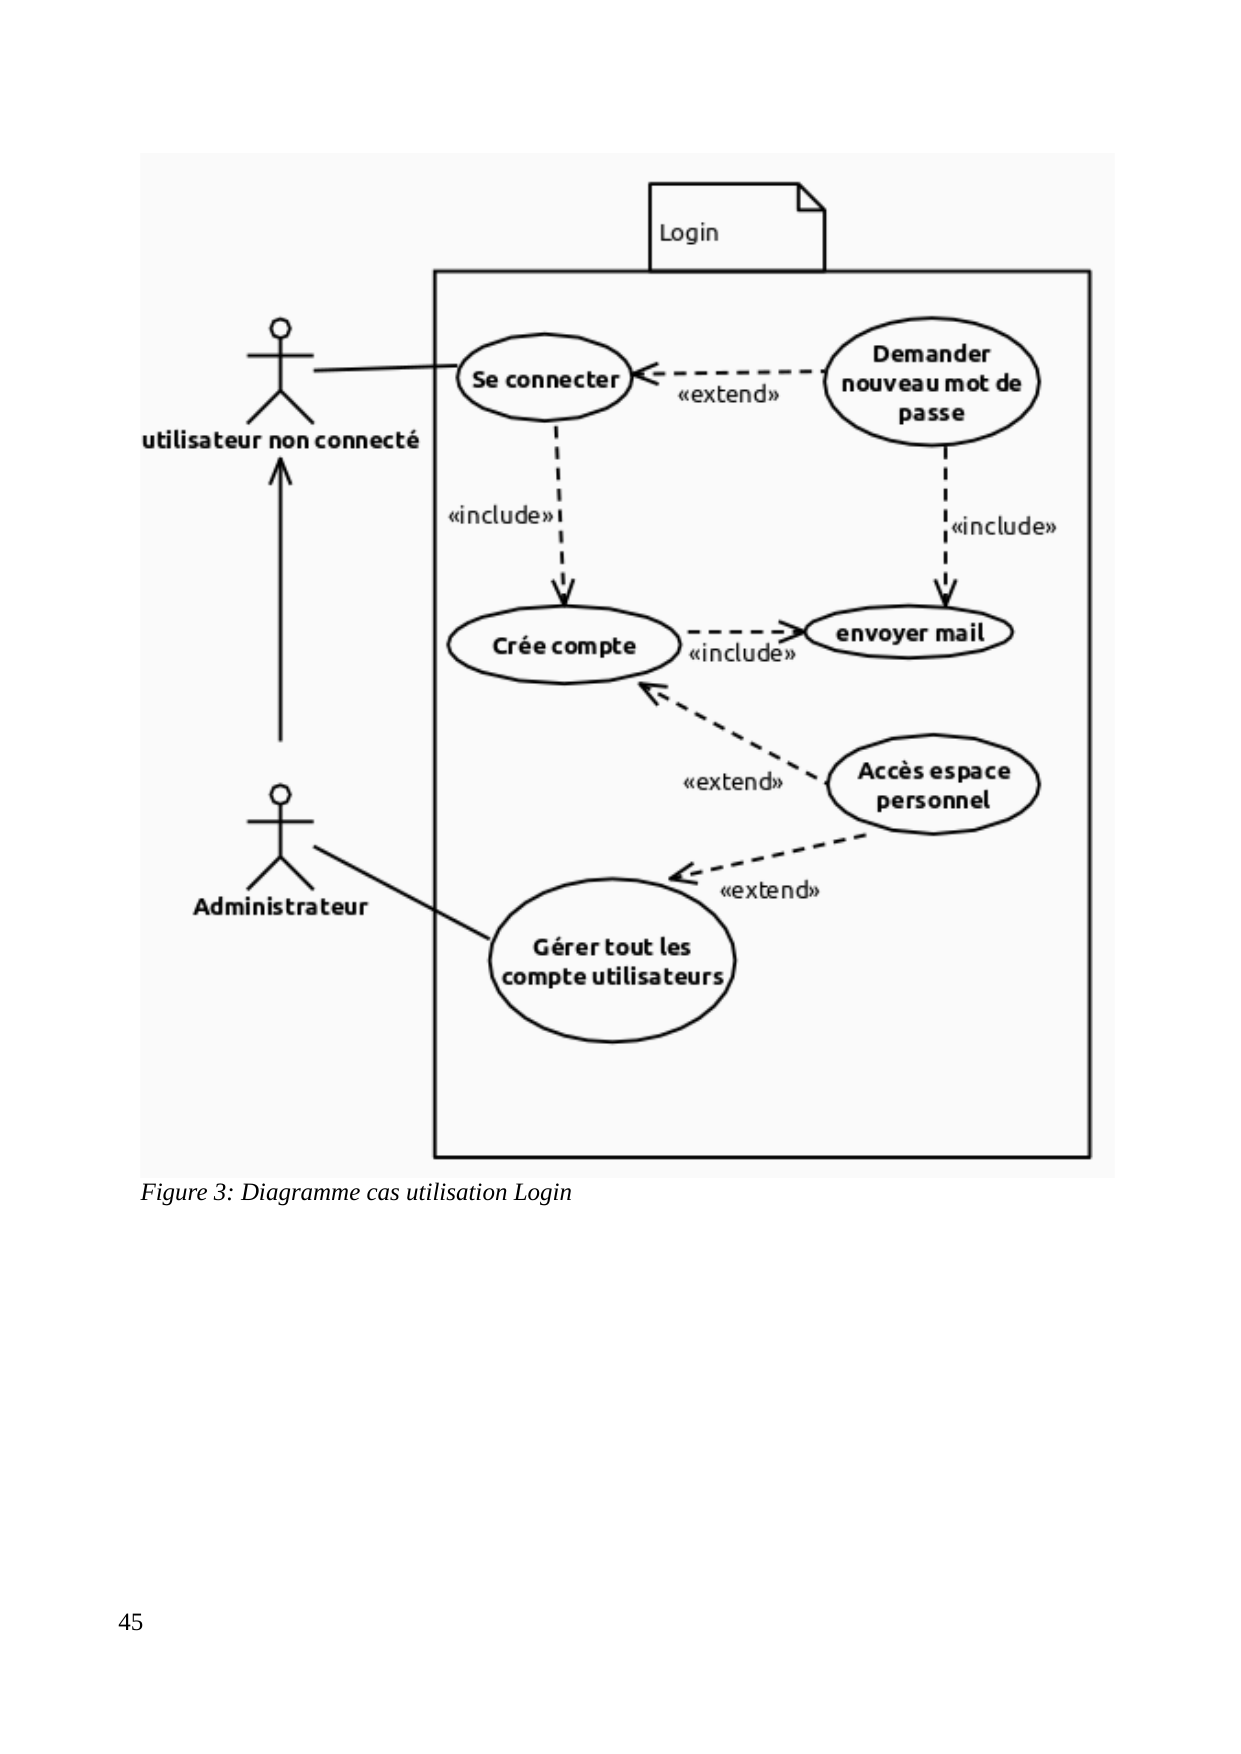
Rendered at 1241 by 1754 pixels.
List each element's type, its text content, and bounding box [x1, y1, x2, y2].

text Figure 3: Diagramme cas utilisation Login [140, 1178, 1115, 1206]
picture [140, 153, 1115, 1178]
